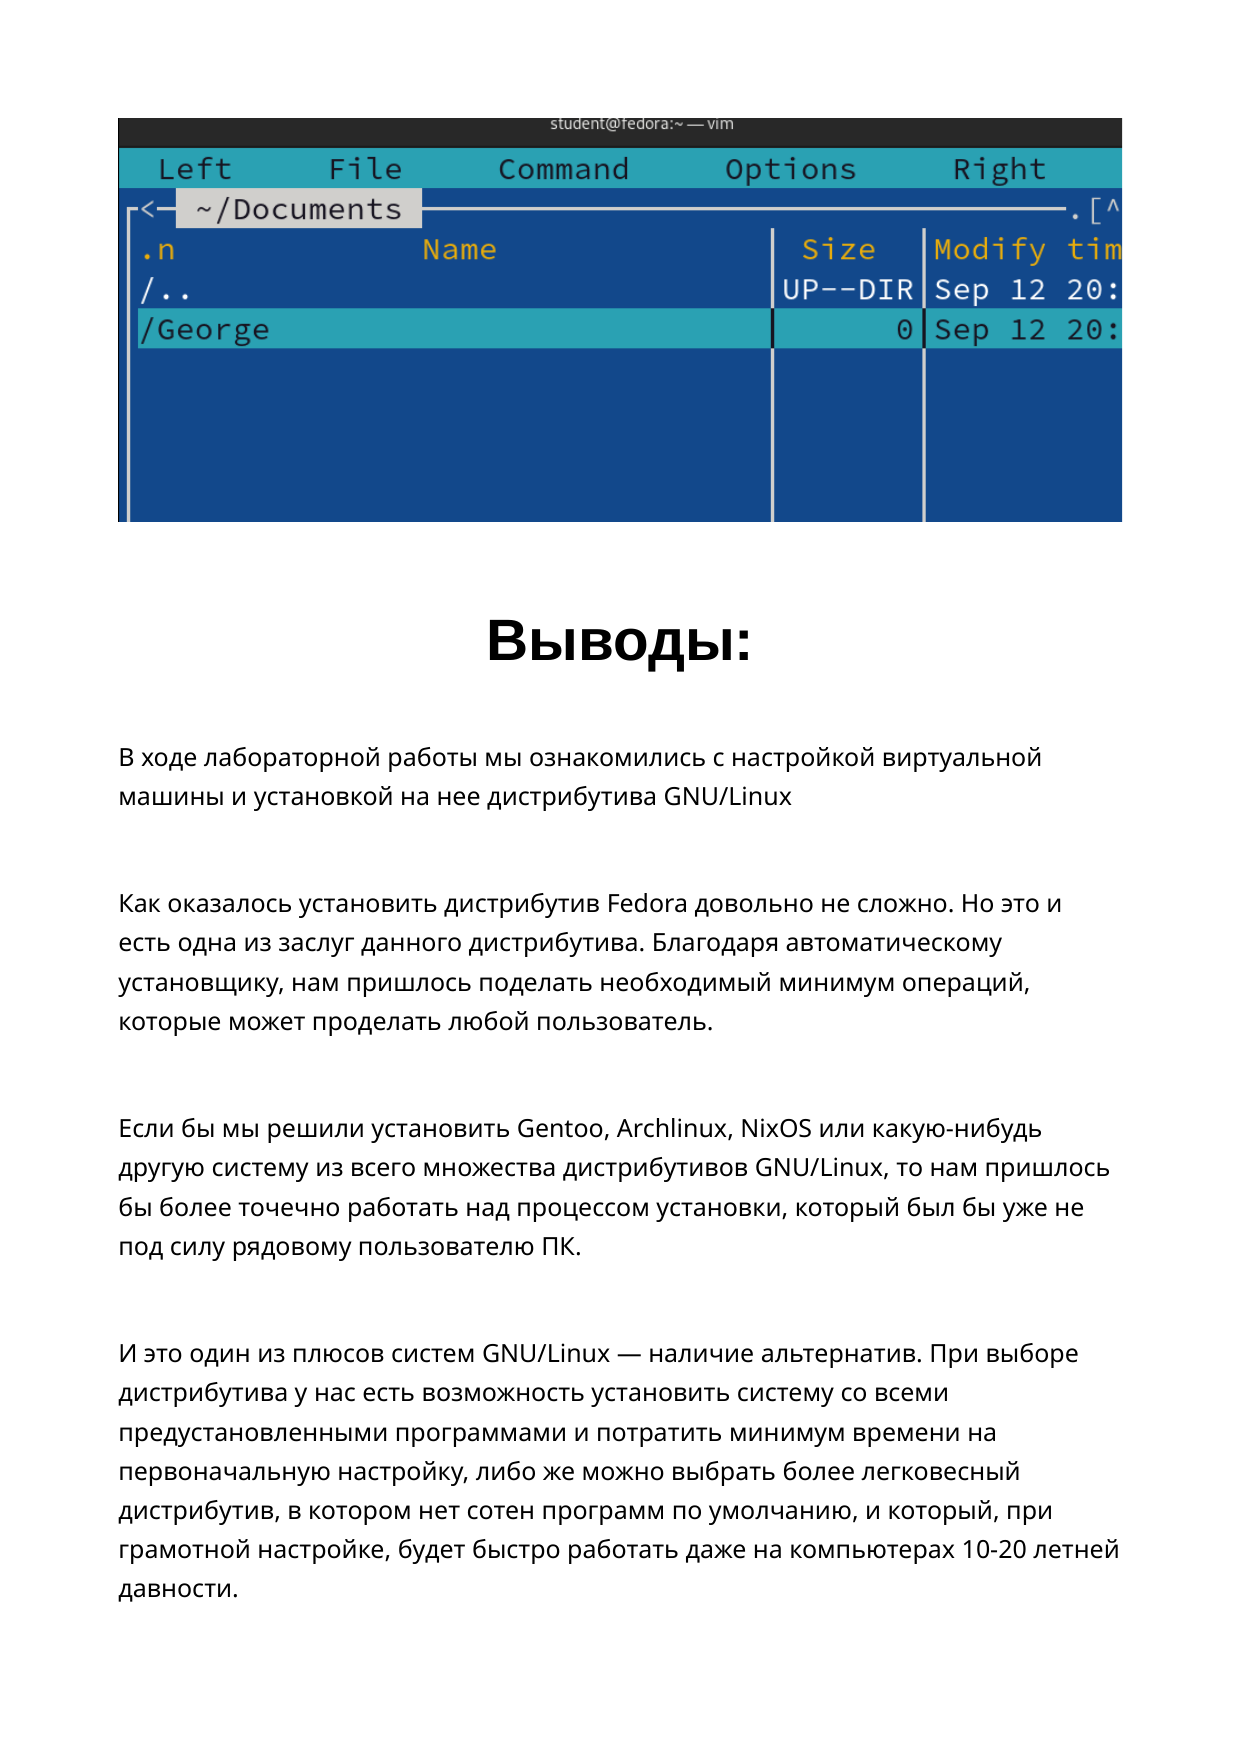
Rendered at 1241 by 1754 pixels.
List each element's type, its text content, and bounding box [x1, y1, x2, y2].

title Выводы: [118, 606, 1122, 673]
picture [118, 118, 1123, 522]
text В ходе лабораторной работы мы ознакомились с настройкой виртуальной машины и установкой на нее дистрибутива GNU/Linux [118, 739, 1122, 812]
text Если бы мы решили установить Gentoo, Archlinux, NixOS или какую-нибудь другую систему из всего множества дистрибутивов GNU/Linux, то нам пришлось бы более точечно работать над процессом установки, который был бы уже не под силу рядовому пользователю ПК. [118, 1111, 1122, 1262]
text И это один из плюсов систем GNU/Linux — наличие альтернатив. При выборе дистрибутива у нас есть возможность установить систему со всеми предустановленными программами и потратить минимум времени на первоначальную настройку, либо же можно выбрать более легковесный дистрибутив, в котором нет сотен программ по умолчанию, и который, при грамотной настройке, будет быстро работать даже на компьютерах 10-20 летней давности. [118, 1336, 1122, 1605]
text Как оказалось установить дистрибутив Fedora довольно не сложно. Но это и есть одна из заслуг данного дистрибутива. Благодаря автоматическому установщику, нам пришлось поделать необходимый минимум операций, которые может проделать любой пользователь. [118, 886, 1122, 1037]
